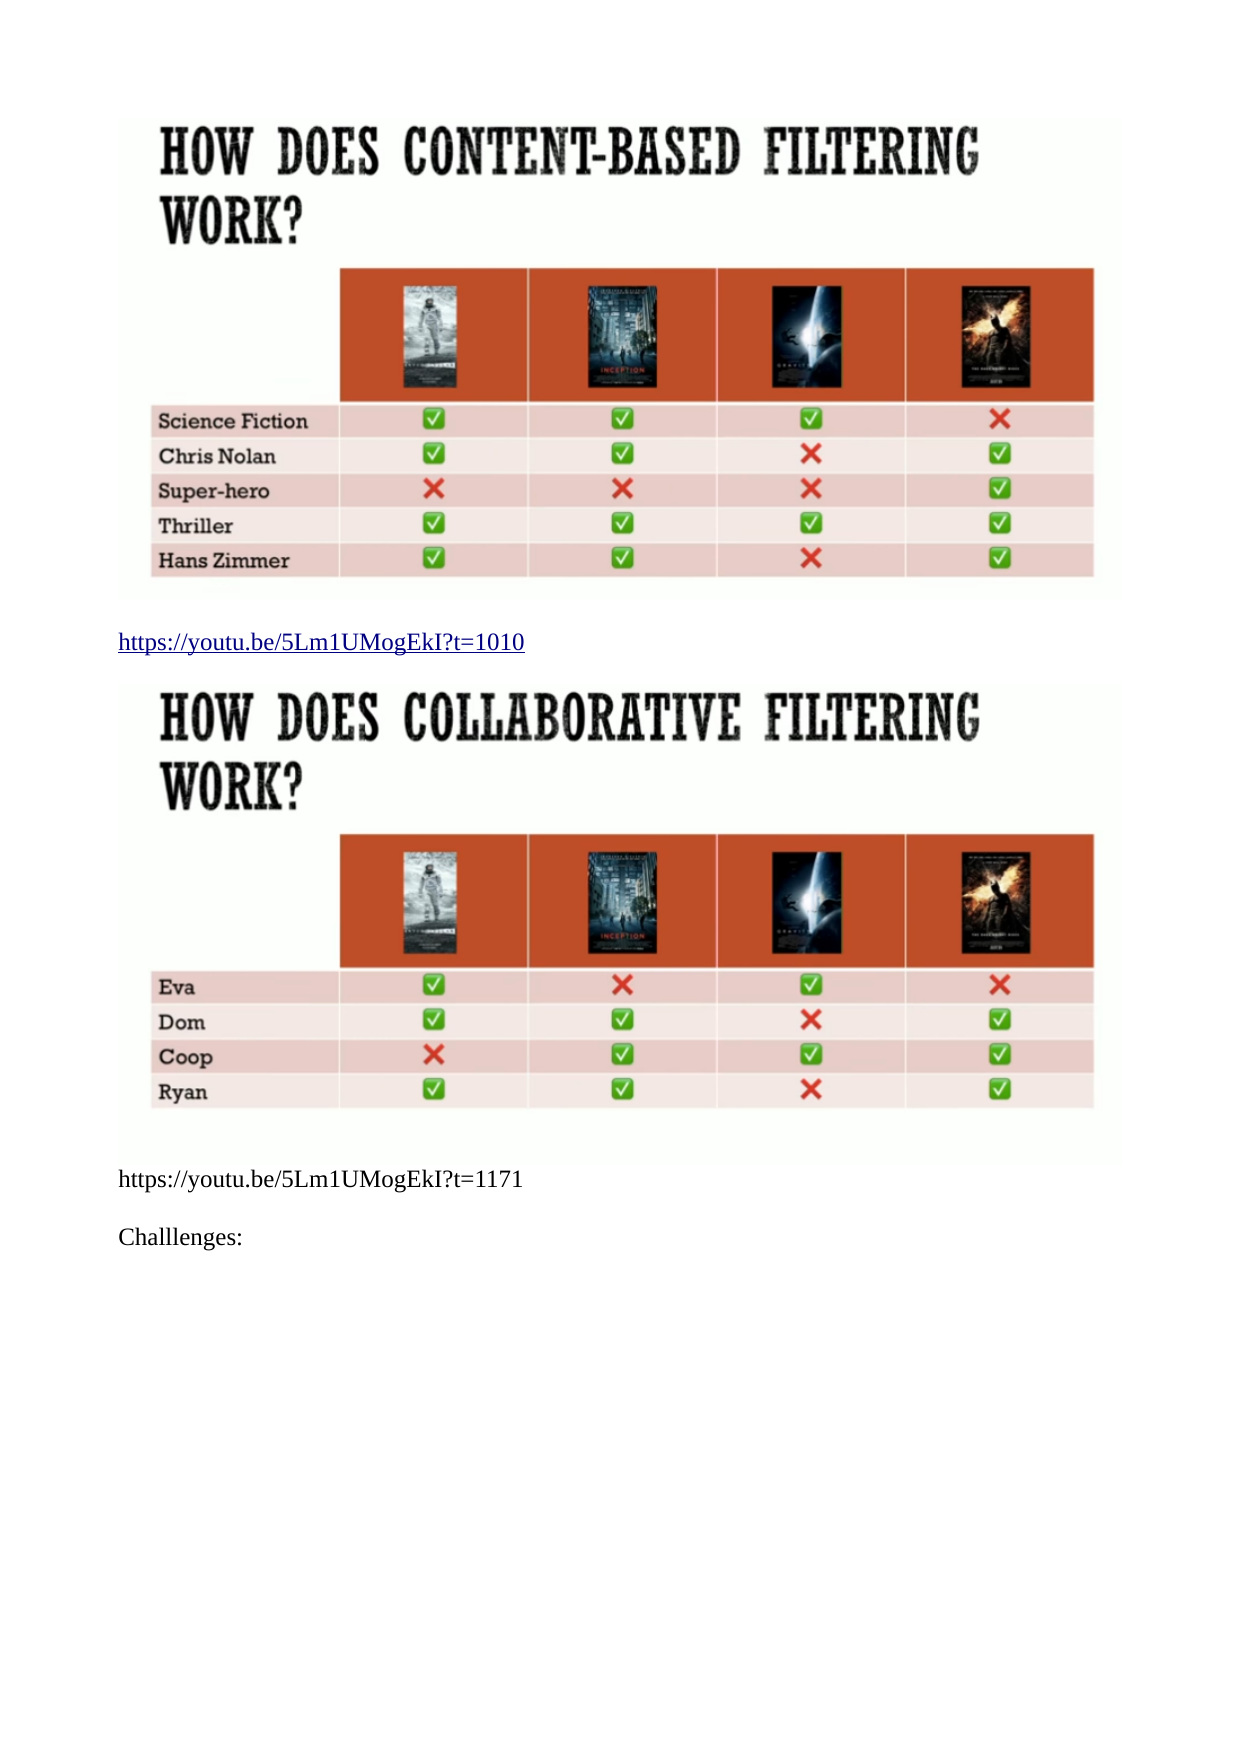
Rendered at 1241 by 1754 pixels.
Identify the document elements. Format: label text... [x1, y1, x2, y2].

text https://youtu.be/5Lm1UMogEkI?t=1171 Challlenges: [118, 1165, 1122, 1251]
text https://youtu.be/5Lm1UMogEkI?t=1010 [118, 599, 1122, 656]
picture [118, 118, 1123, 599]
picture [118, 684, 1123, 1165]
